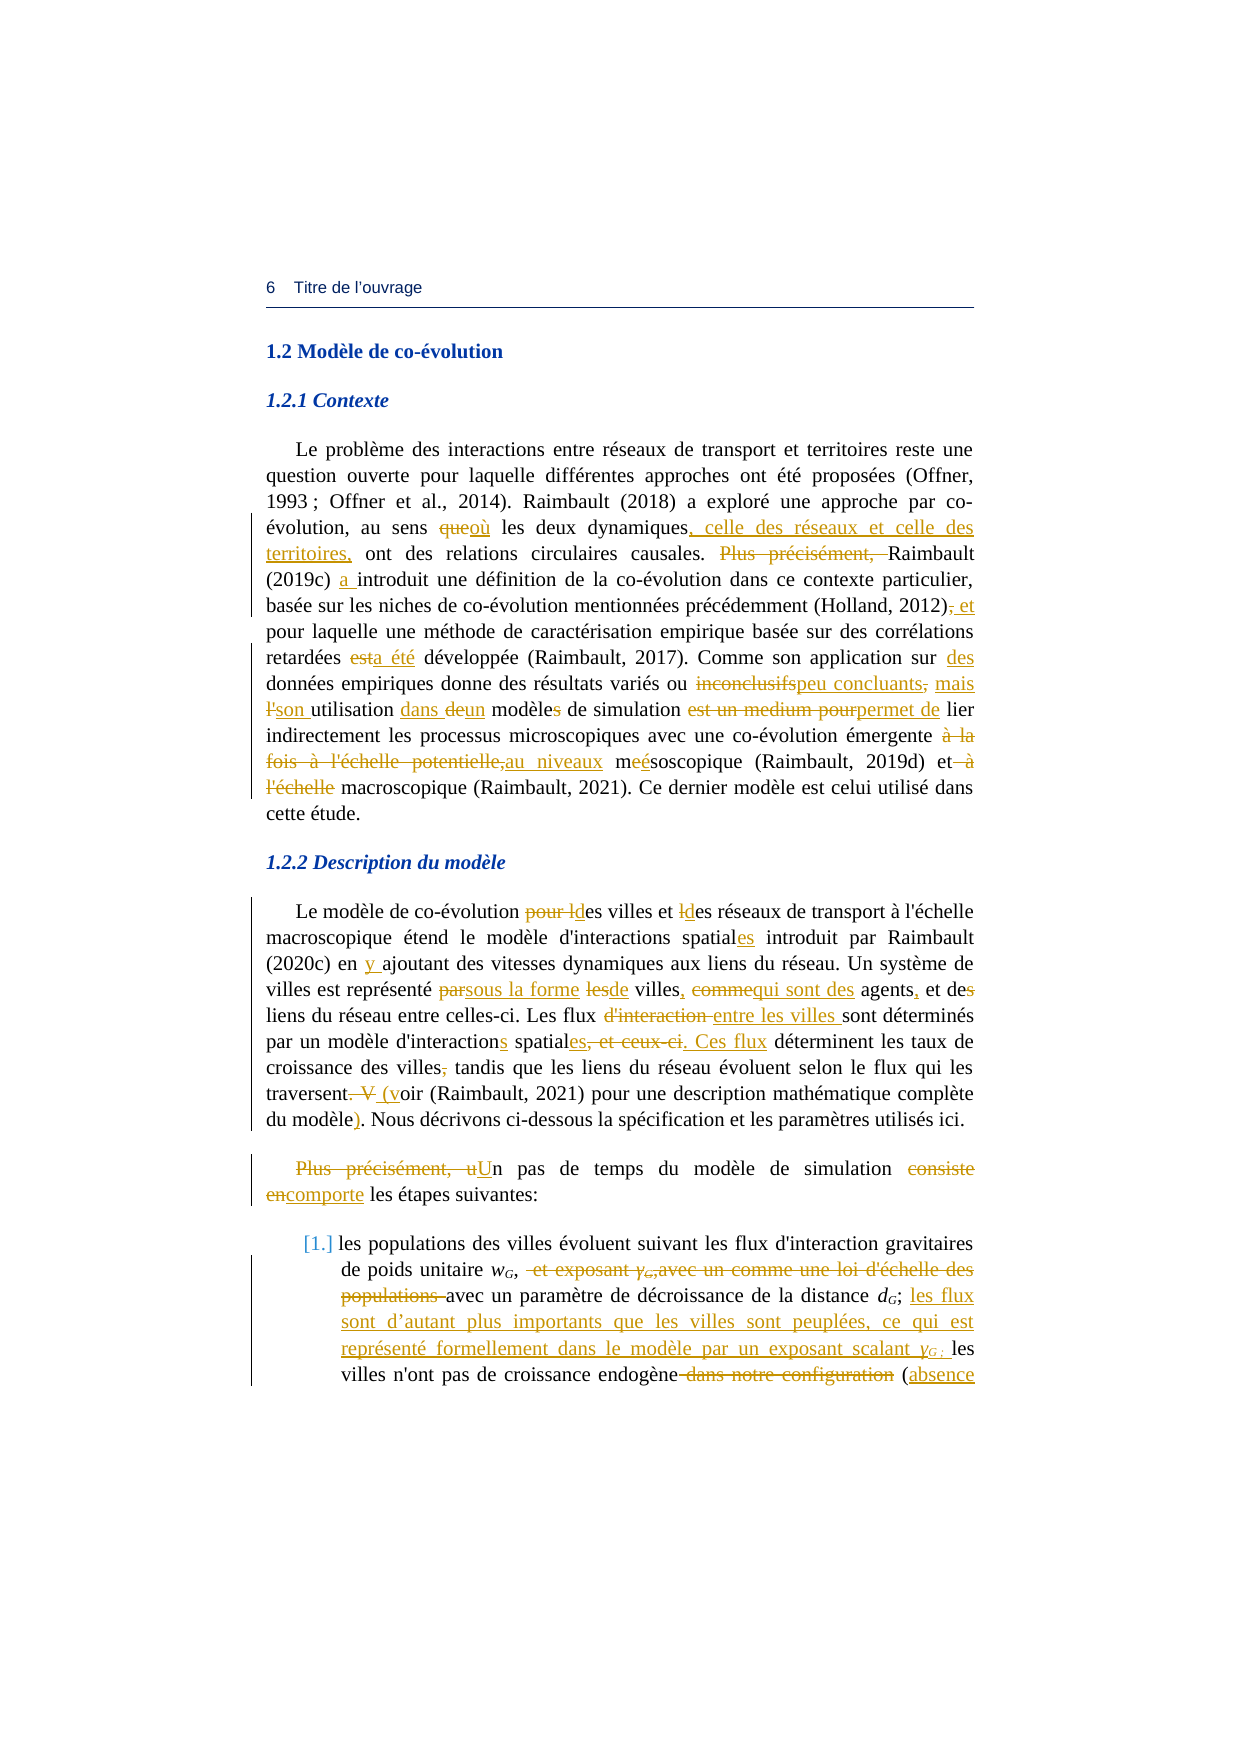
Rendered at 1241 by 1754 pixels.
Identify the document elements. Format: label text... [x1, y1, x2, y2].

subtitle 1.2.1 Contexte [266, 386, 974, 412]
text Un pas de temps du modèle de simulation comporte les étapes suivantes: [266, 1154, 974, 1206]
text Le modèle de co-évolution des villes et des réseaux de transport à l'échelle macroscopique étend le modèle d'interactions spatiales introduit par Raimbault (2020c) en y ajoutant des vitesses dynamiques aux liens du réseau. Un système de villes est représenté sous la forme de villes, qui sont des agents, et de liens du réseau entre celles-ci. Les flux entre les villes sont déterminés par un modèle d'interactions spatiales. Ces flux déterminent les taux de croissance des villes tandis que les liens du réseau évoluent selon le flux qui les traversent (voir (Raimbault, 2021) pour une description mathématique complète du modèle). Nous décrivons ci-dessous la spécification et les paramètres utilisés ici. [266, 897, 974, 1131]
text 1.2 Modèle de co-évolution [266, 337, 974, 363]
list les populations des villes évoluent suivant les flux d'interaction gravitaires de poids unitaire wG, avec un paramètre de décroissance de la distance dG; les flux sont d’autant plus importants que les villes sont peuplées, ce qui est représenté formellement dans le modèle par un exposant scalant γG ; les villes n'ont pas de croissance endogène (absence d’un modèle de croissance de type Gibrat) puisque notre étude se concentre sur leurs interactions ; [303, 1229, 974, 1386]
text Le problème des interactions entre réseaux de transport et territoires reste une question ouverte pour laquelle différentes approches ont été proposées (Offner, 1993 ; Offner et al., 2014). Raimbault (2018) a exploré une approche par co-évolution, au sens où les deux dynamiques, celle des réseaux et celle des territoires, ont des relations circulaires causales. Raimbault (2019c) a introduit une définition de la co-évolution dans ce contexte particulier, basée sur les niches de co-évolution mentionnées précédemment (Holland, 2012) et pour laquelle une méthode de caractérisation empirique basée sur des corrélations retardées a été développée (Raimbault, 2017). Comme son application sur des données empiriques donne des résultats variés ou peu concluants mais son utilisation dans un modèle de simulation permet de lier indirectement les processus microscopiques avec une co-évolution émergente au niveaux mésoscopique (Raimbault, 2019d) et macroscopique (Raimbault, 2021). Ce dernier modèle est celui utilisé dans cette étude. [266, 434, 974, 825]
subtitle 1.2.2 Description du modèle [266, 848, 974, 874]
